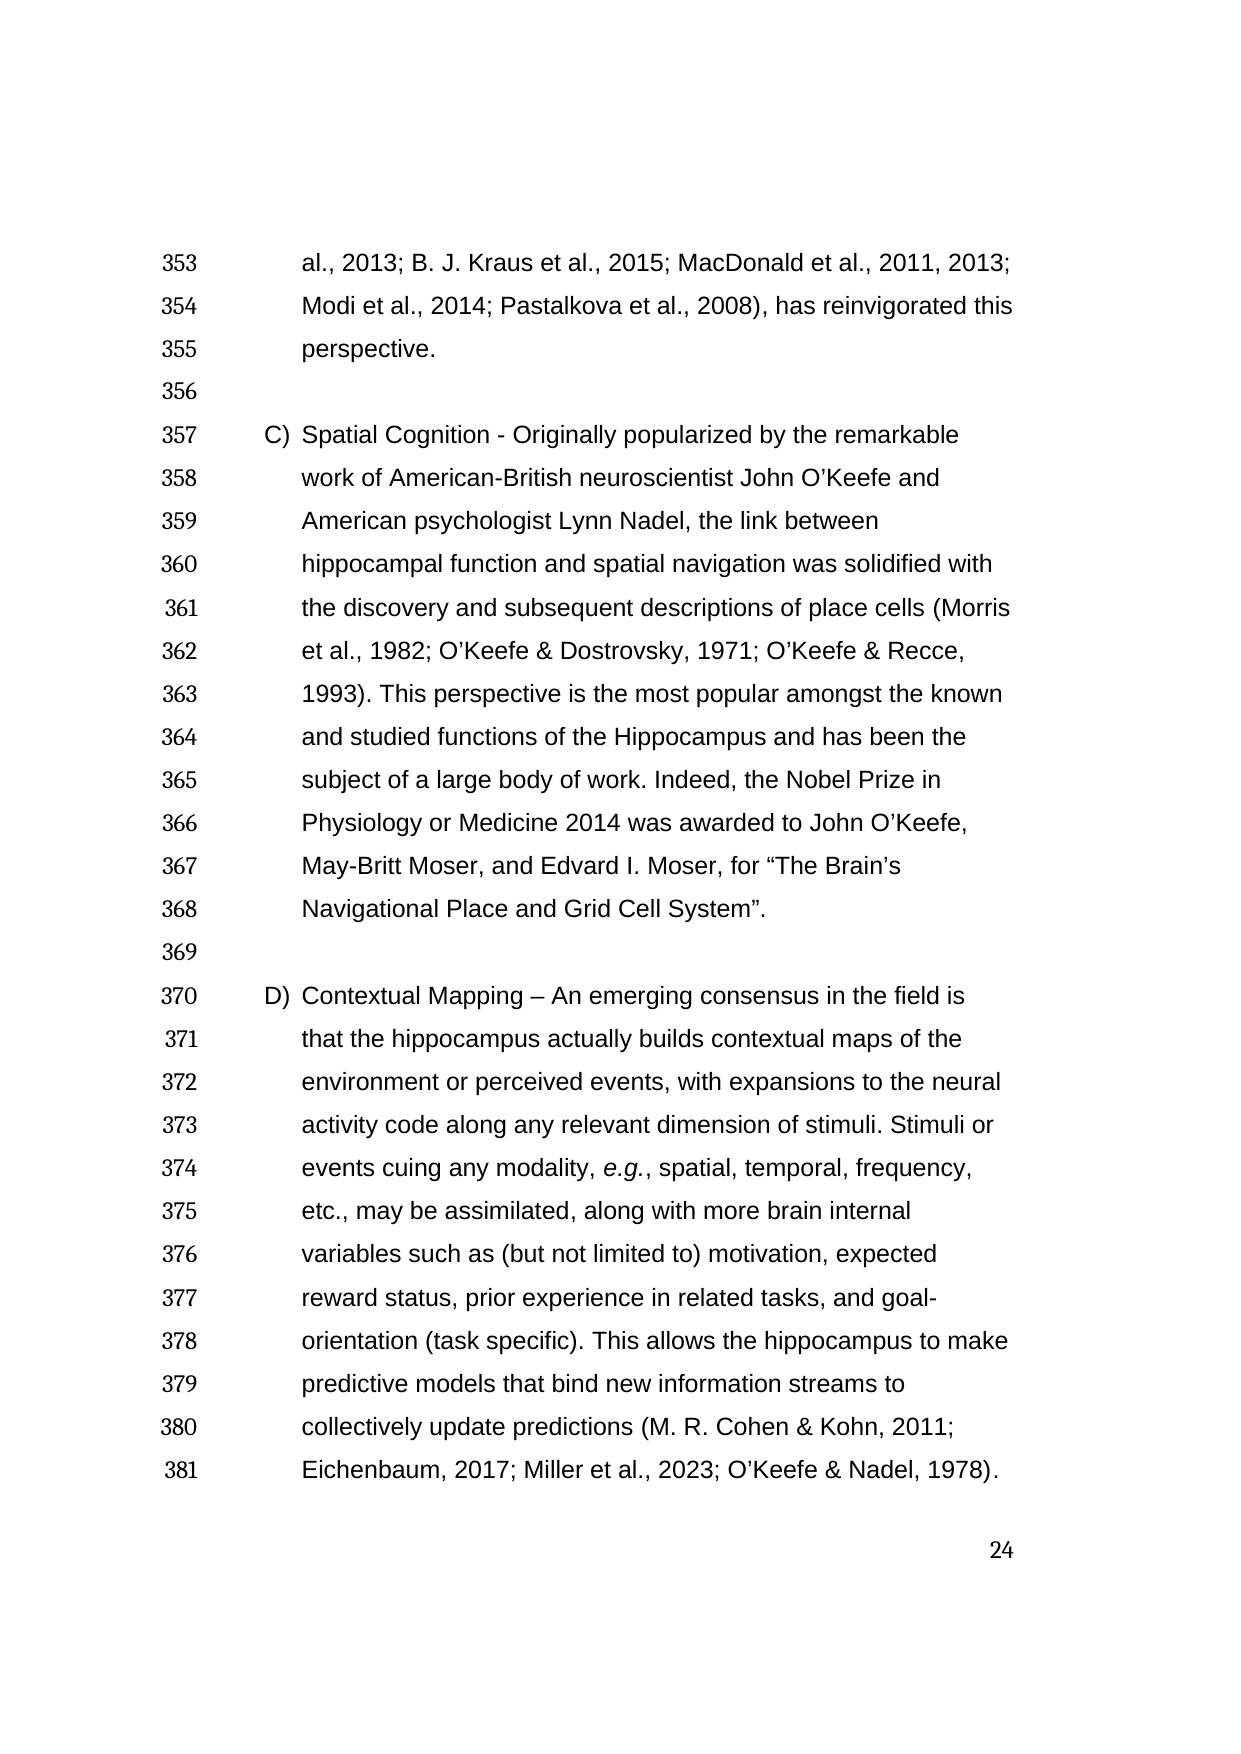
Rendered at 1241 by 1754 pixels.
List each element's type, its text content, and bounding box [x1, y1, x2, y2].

list Spatial Cognition - Originally popularized by the remarkable work of American-British neuroscientist John O’Keefe and American psychologist Lynn Nadel, the link between hippocampal function and spatial navigation was solidified with the discovery and subsequent descriptions of place cells (Morris et al., 1982; O’Keefe & Dostrovsky, 1971; O’Keefe & Recce, 1993)⁠. This perspective is the most popular amongst the known and studied functions of the Hippocampus and has been the subject of a large body of work. Indeed, the Nobel Prize in Physiology or Medicine 2014 was awarded to John O’Keefe, May-Britt Moser, and Edvard I. Moser, for “The Brain’s Navigational Place and Grid Cell System”. [264, 420, 1014, 923]
list Contextual Mapping – An emerging consensus in the field is that the hippocampus actually builds contextual maps of the environment or perceived events, with expansions to the neural activity code along any relevant dimension of stimuli. Stimuli or events cuing any modality, e.g., spatial, temporal, frequency, etc., may be assimilated, along with more brain internal variables such as (but not limited to) motivation, expected reward status, prior experience in related tasks, and goal-orientation (task specific). This allows the hippocampus to make predictive models that bind new information streams to collectively update predictions (M. R. Cohen & Kohn, 2011; Eichenbaum, 2017; Miller et al., 2023; O’Keefe & Nadel, 1978)⁠. [264, 981, 1014, 1484]
list al., 2013; B. J. Kraus et al., 2015; MacDonald et al., 2011, 2013; Modi et al., 2014; Pastalkova et al., 2008)⁠, has reinvigorated this perspective. [264, 248, 1014, 363]
